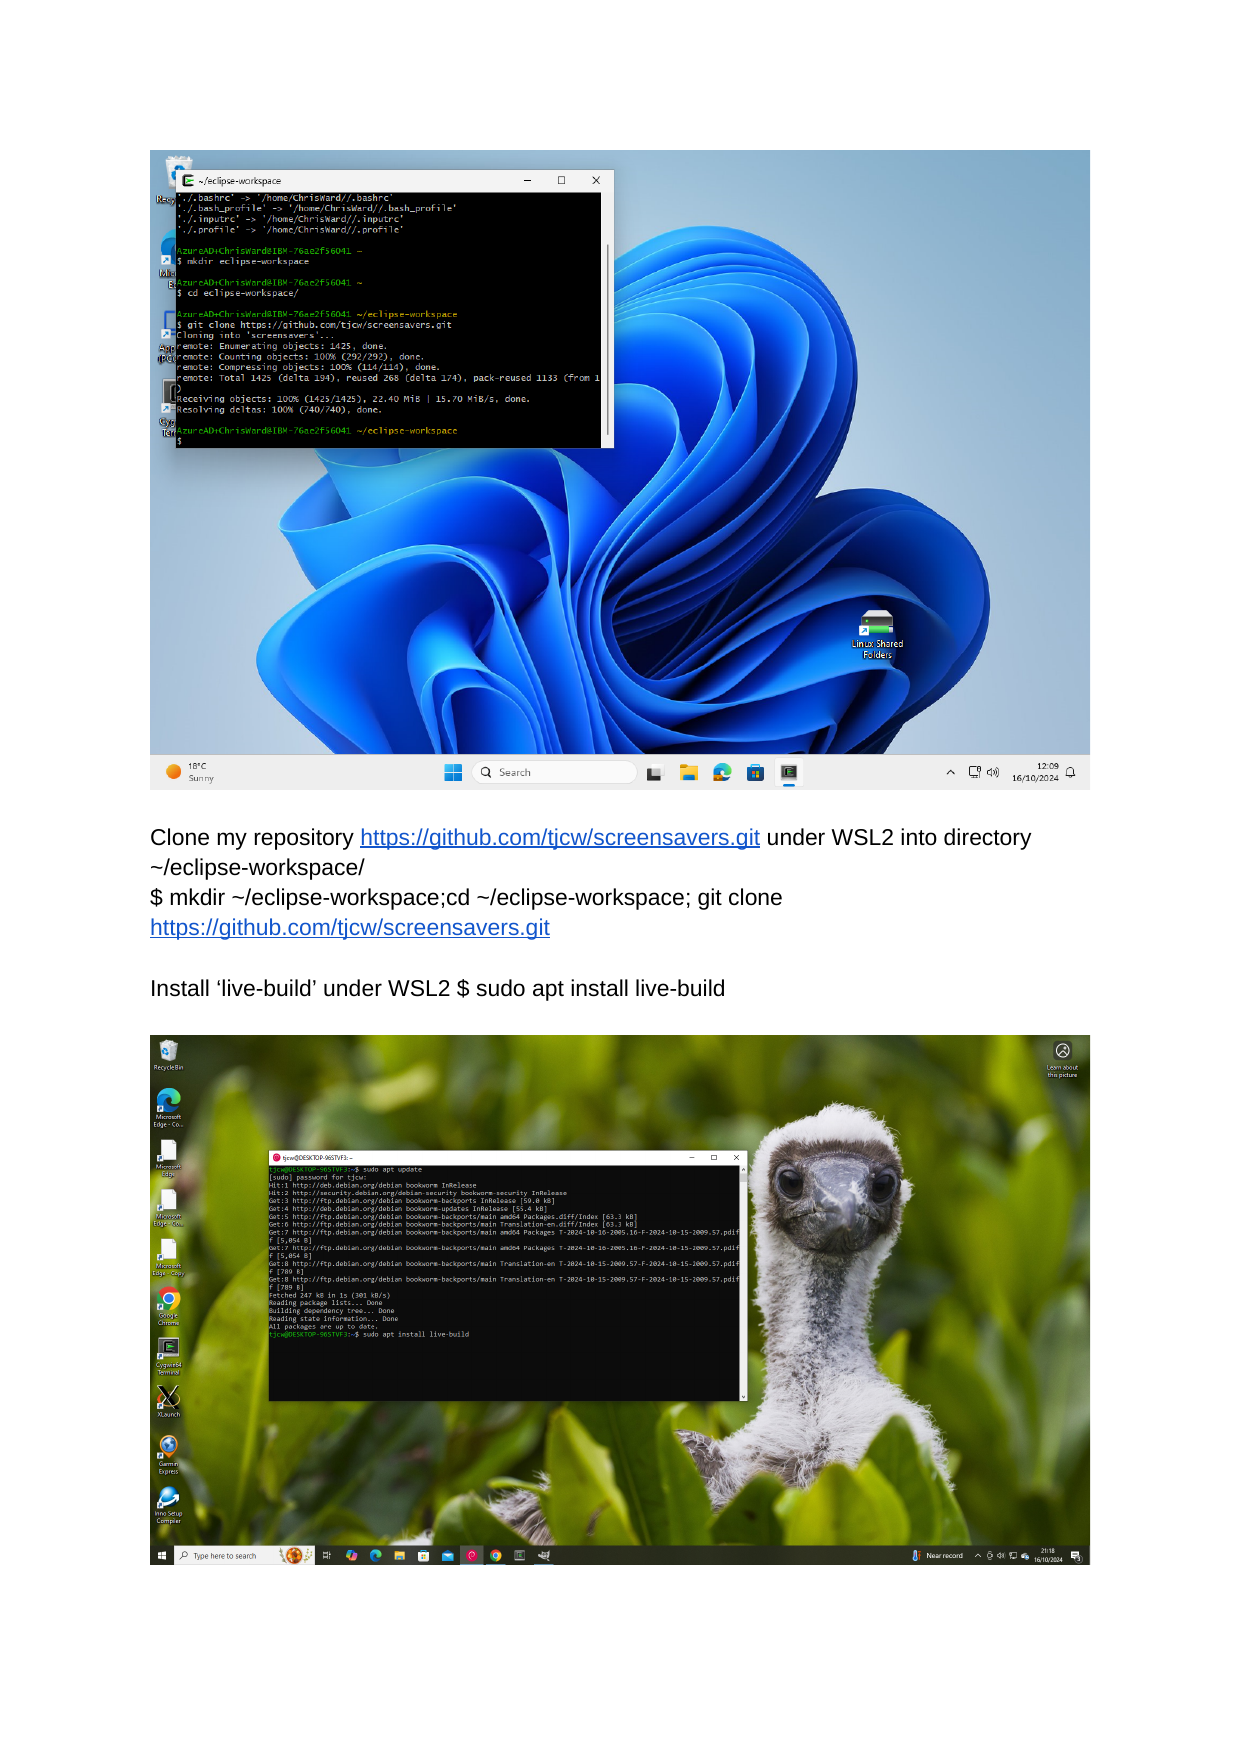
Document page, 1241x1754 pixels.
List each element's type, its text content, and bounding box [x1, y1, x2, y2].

text Install ‘live-build’ under WSL2 $ sudo apt install live-build [150, 975, 1091, 1001]
text $ mkdir ~/eclipse-workspace;cd ~/eclipse-workspace; git clone https://github.com/tjcw/screensavers.git [150, 884, 1091, 941]
text Clone my repository https://github.com/tjcw/screensavers.git under WSL2 into directory ~/eclipse-workspace/ [150, 824, 1091, 880]
